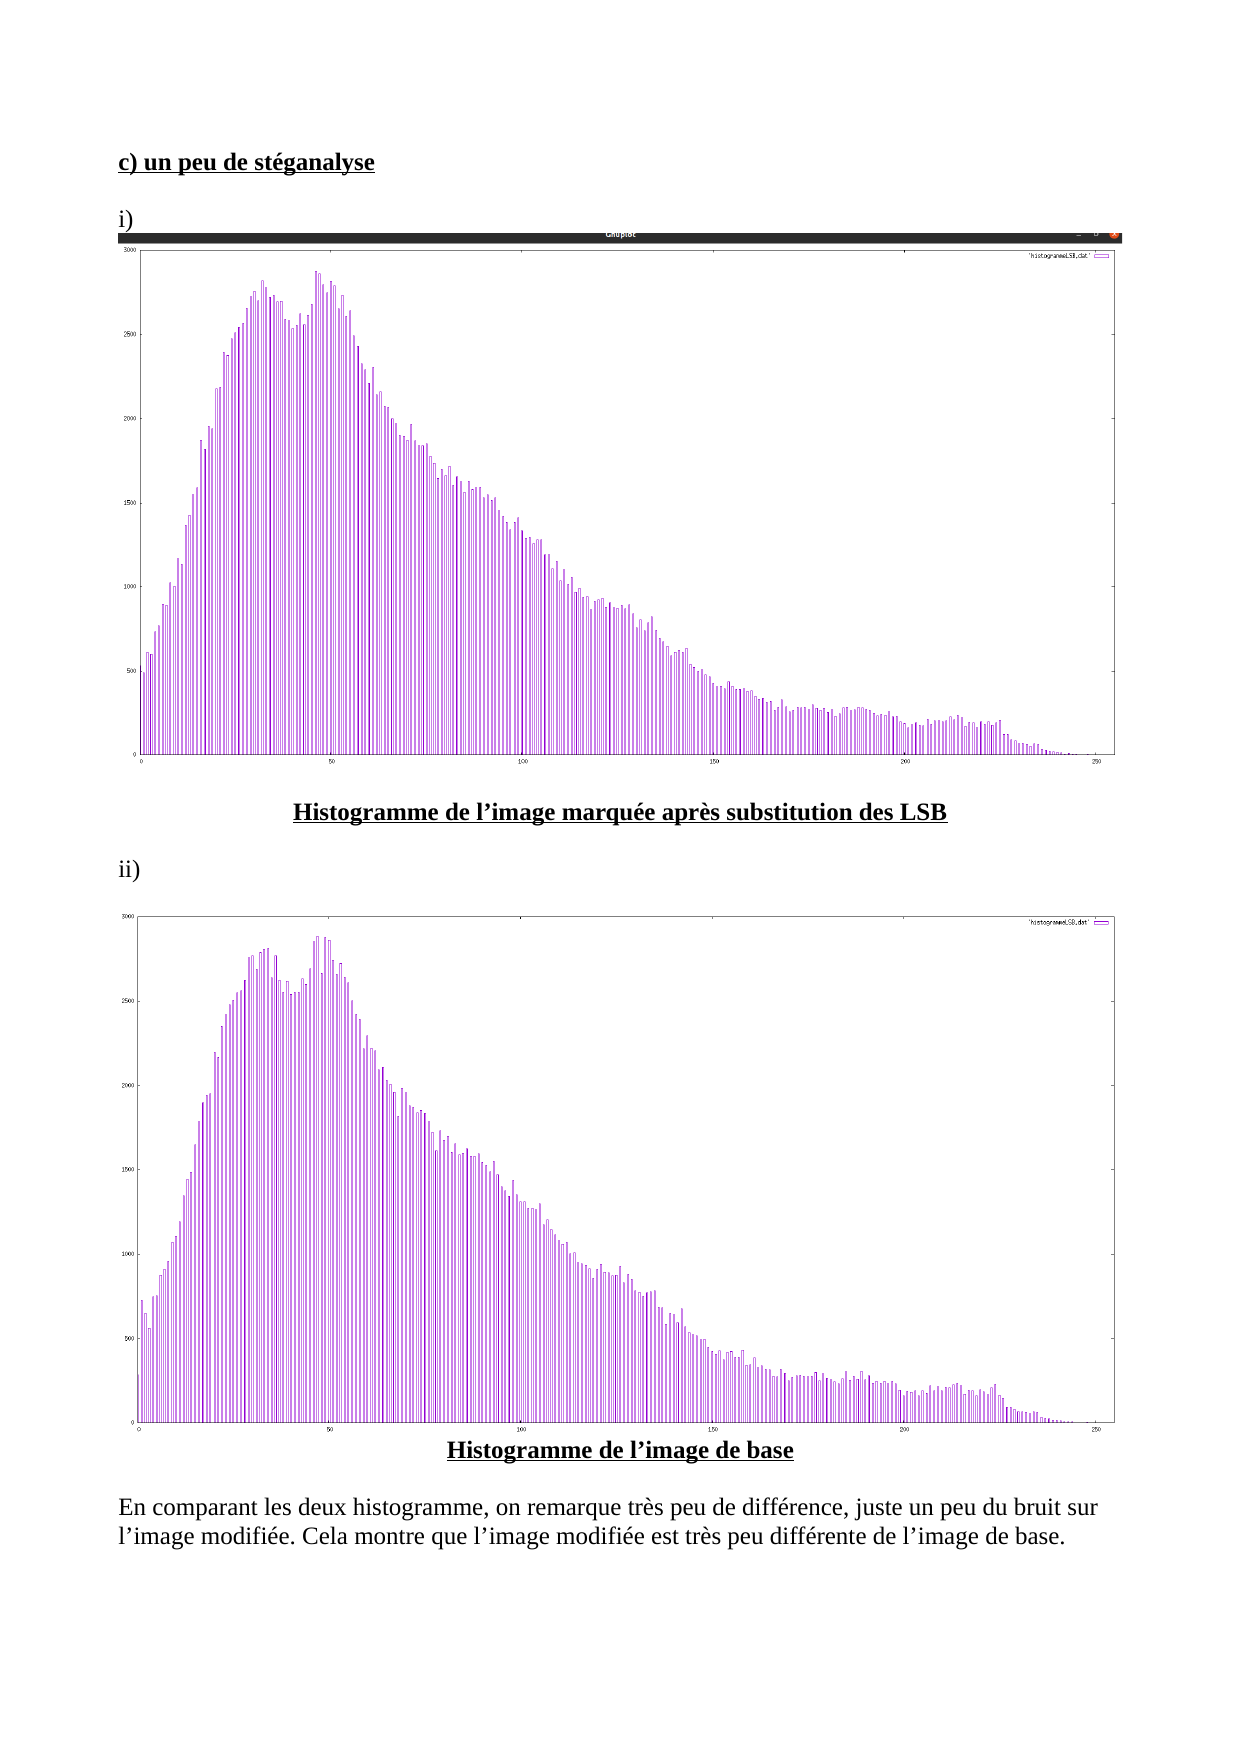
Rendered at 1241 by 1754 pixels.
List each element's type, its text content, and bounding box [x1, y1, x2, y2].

picture [118, 911, 1123, 1435]
text c) un peu de stéganalyse [118, 147, 1122, 176]
text ii) [118, 854, 1122, 883]
text Histogramme de l’image marquée après substitution des LSB [118, 797, 1122, 826]
text i) [118, 204, 1122, 233]
picture [118, 233, 1123, 768]
text En comparant les deux histogramme, on remarque très peu de différence, juste un peu du bruit sur l’image modifiée. Cela montre que l’image modifiée est très peu différente de l’image de base. [118, 1492, 1122, 1550]
text Histogramme de l’image de base [118, 1435, 1122, 1464]
